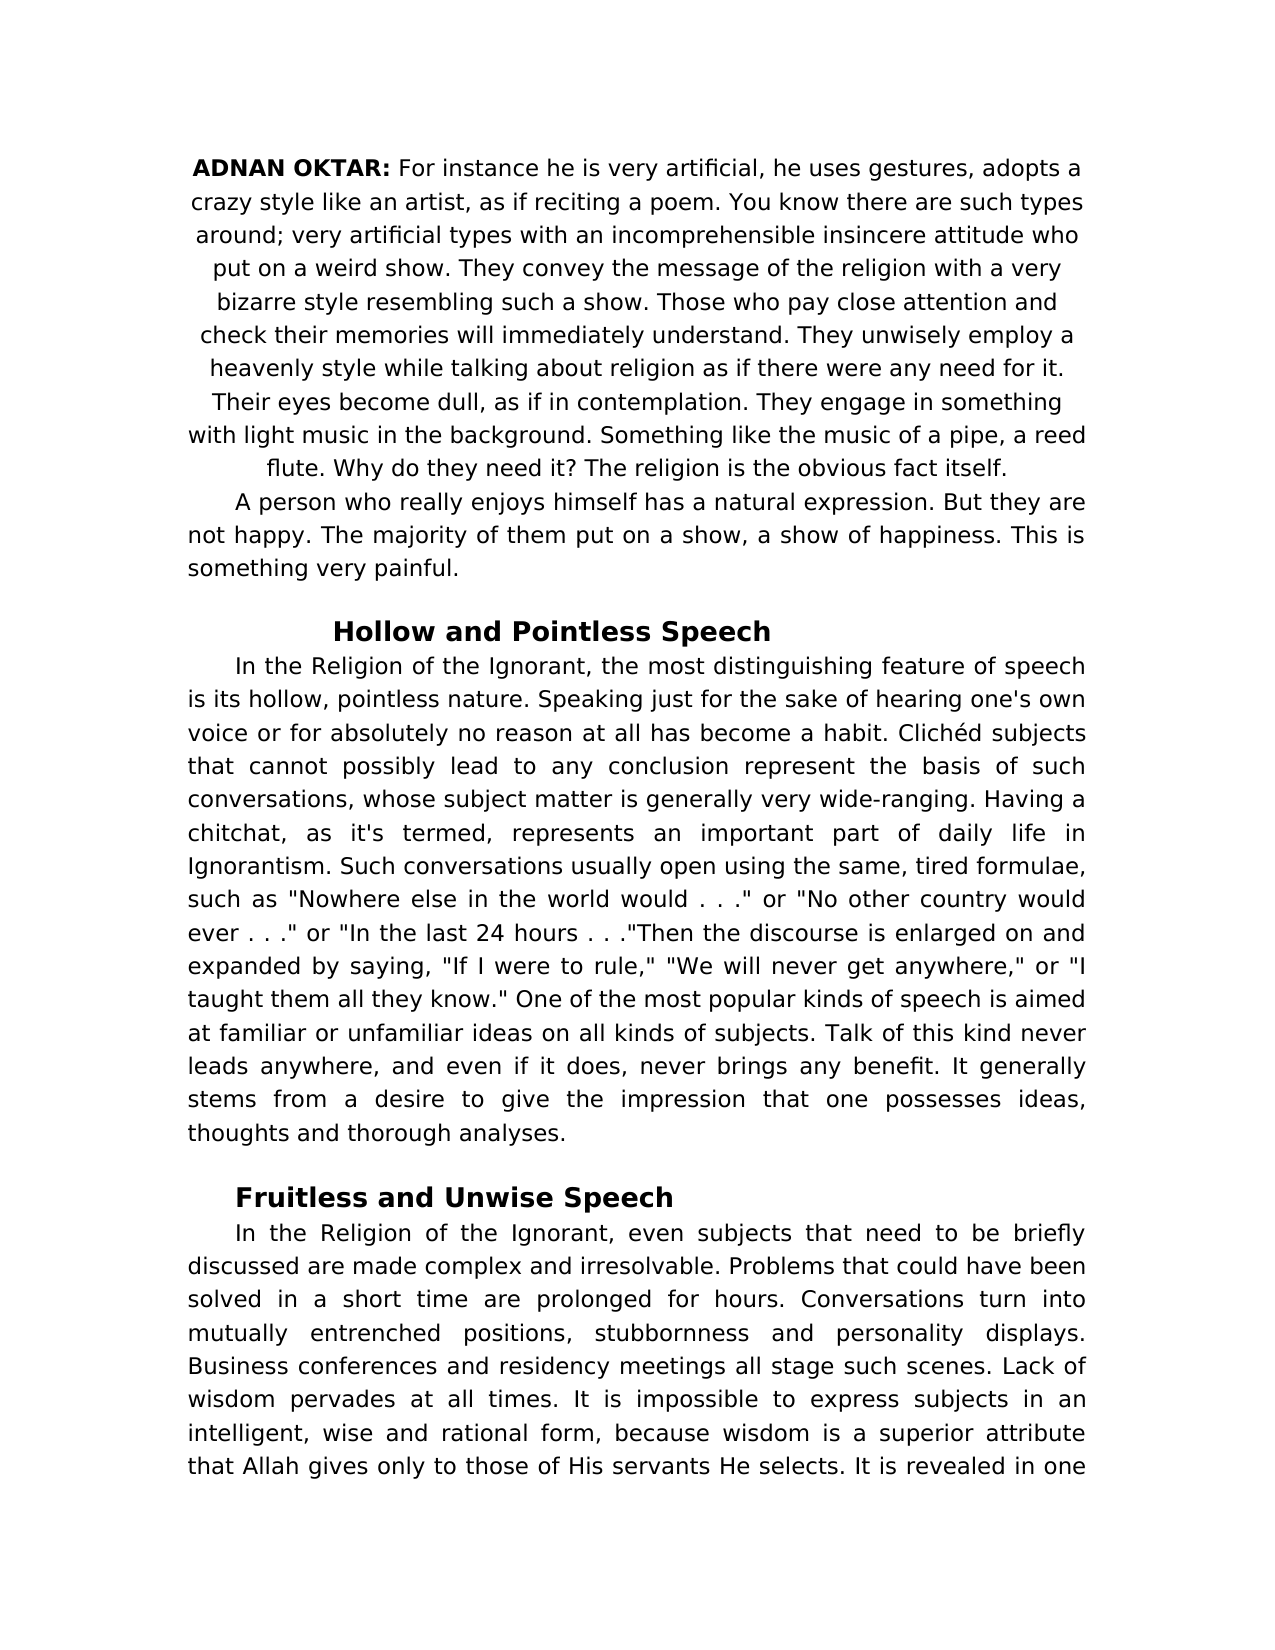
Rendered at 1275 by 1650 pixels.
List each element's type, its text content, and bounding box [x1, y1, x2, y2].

text ADNAN OKTAR: For instance he is very artificial, he uses gestures, adopts a crazy style like an artist, as if reciting a poem. You know there are such types around; very artificial types with an incomprehensible insincere attitude who put on a weird show. They convey the message of the religion with a very bizarre style resembling such a show. Those who pay close attention and check their memories will immediately understand. They unwisely employ a heavenly style while talking about religion as if there were any need for it. Their eyes become dull, as if in contemplation. They engage in something with light music in the background. Something like the music of a pipe, a reed flute. Why do they need it? The religion is the obvious fact itself. [187, 150, 1087, 483]
text Hollow and Pointless Speech [297, 617, 978, 648]
text In the Religion of the Ignorant, even subjects that need to be briefly discussed are made complex and irresolvable. Problems that could have been solved in a short time are prolonged for hours. Conversations turn into mutually entrenched positions, stubbornness and personality displays. Business conferences and residency meetings all stage such scenes. Lack of wisdom pervades at all times. It is impossible to express subjects in an intelligent, wise and rational form, because wisdom is a superior attribute that Allah gives only to those of His servants He selects. It is revealed in one [187, 1214, 1087, 1481]
text A person who really enjoys himself has a natural expression. But they are not happy. The majority of them put on a show, a show of happiness. This is something very painful. [187, 483, 1087, 583]
text In the Religion of the Ignorant, the most distinguishing feature of speech is its hollow, pointless nature. Speaking just for the sake of hearing one's own voice or for absolutely no reason at all has become a habit. Clichéd subjects that cannot possibly lead to any conclusion represent the basis of such conversations, whose subject matter is generally very wide-ranging. Having a chitchat, as it's termed, represents an important part of daily life in Ignorantism. Such conversations usually open using the same, tired formulae, such as "Nowhere else in the world would . . ." or "No other country would ever . . ." or "In the last 24 hours . . ."Then the discourse is enlarged on and expanded by saying, "If I were to rule," "We will never get anywhere," or "I taught them all they know." One of the most popular kinds of speech is aimed at familiar or unfamiliar ideas on all kinds of subjects. Talk of this kind never leads anywhere, and even if it does, never brings any benefit. It generally stems from a desire to give the impression that one possesses ideas, thoughts and thorough analyses. [187, 648, 1087, 1148]
text Fruitless and Unwise Speech [187, 1181, 1087, 1214]
